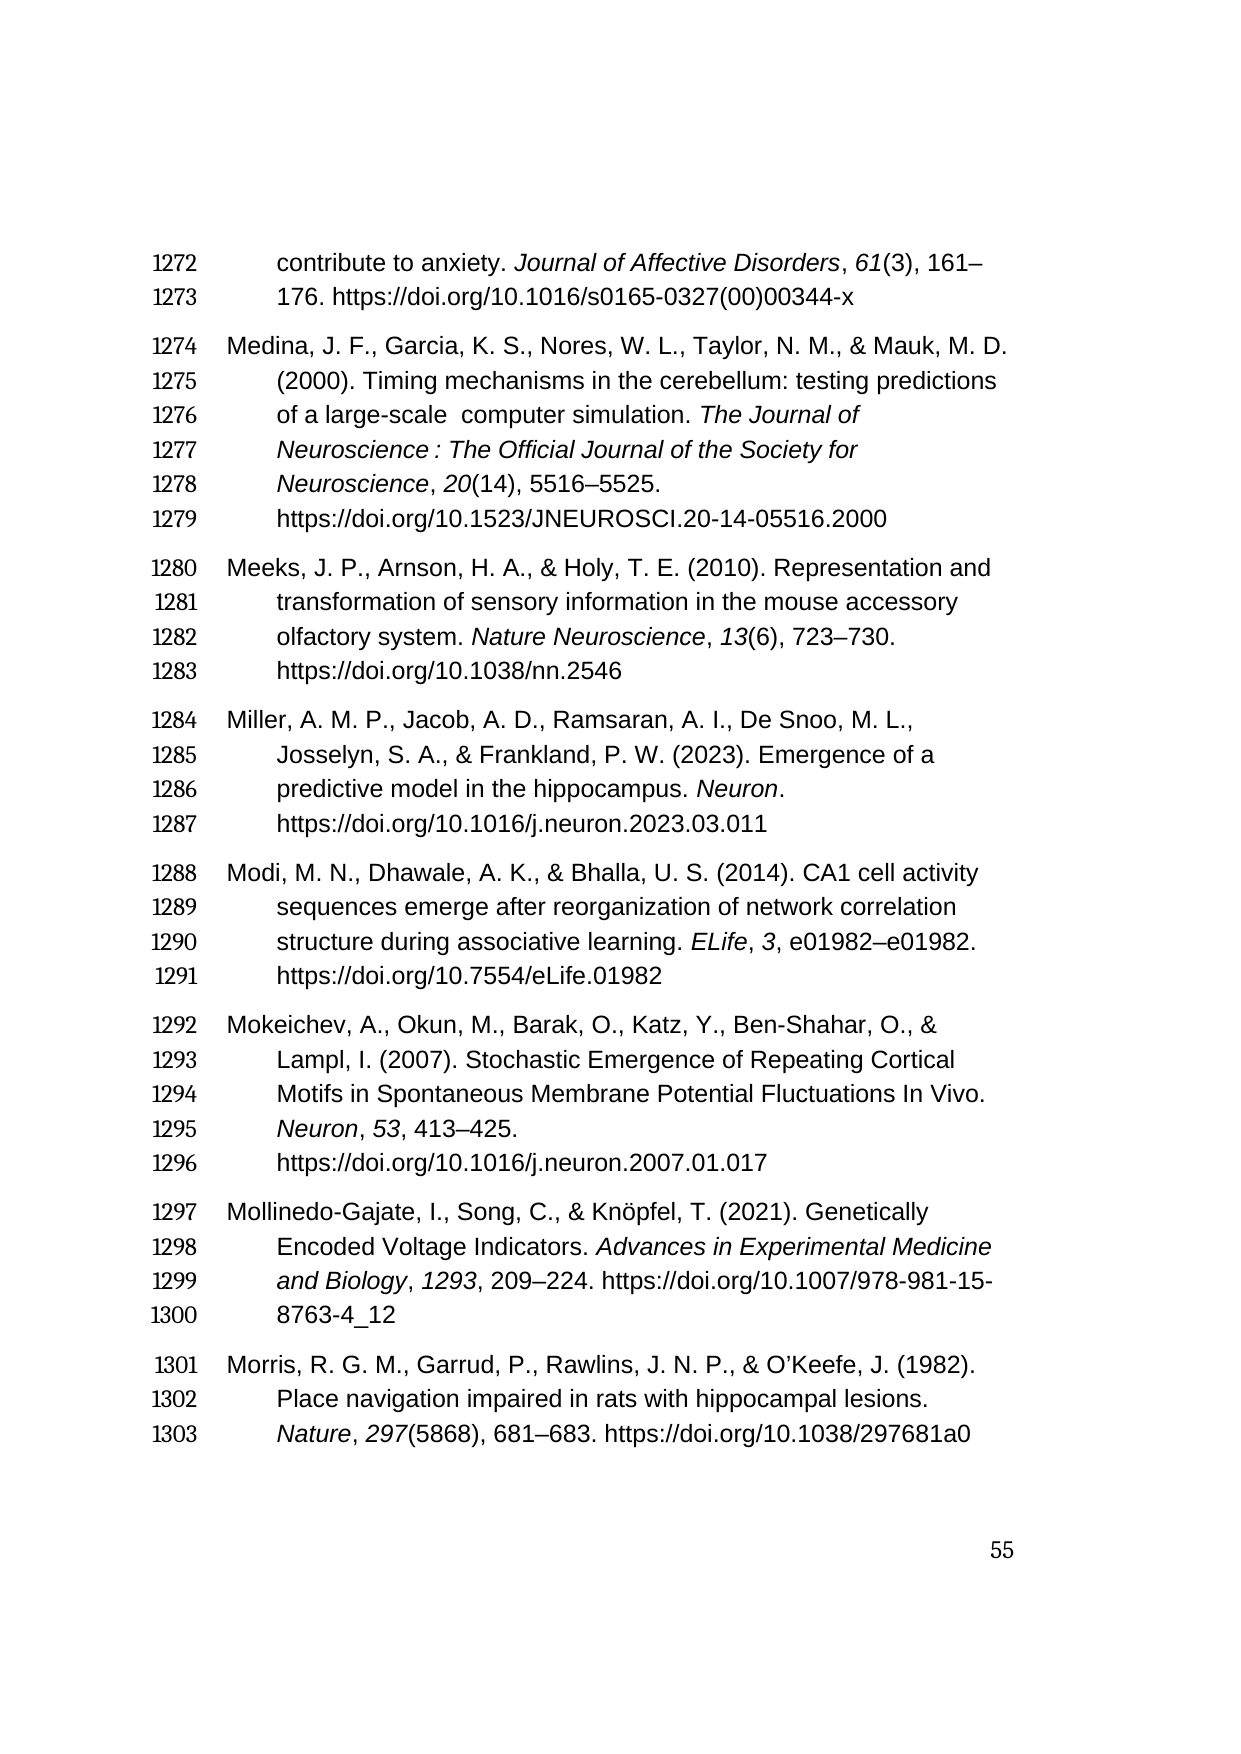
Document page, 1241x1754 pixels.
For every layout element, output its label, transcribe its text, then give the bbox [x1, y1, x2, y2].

text Meeks, J. P., Arnson, H. A., & Holy, T. E. (2010). Representation and transformation of sensory information in the mouse accessory olfactory system. Nature Neuroscience, 13(6), 723–730. https://doi.org/10.1038/nn.2546 [226, 553, 1014, 685]
text Miller, A. M. P., Jacob, A. D., Ramsaran, A. I., De Snoo, M. L., Josselyn, S. A., & Frankland, P. W. (2023). Emergence of a predictive model in the hippocampus. Neuron. https://doi.org/10.1016/j.neuron.2023.03.011 [226, 705, 1014, 837]
text contribute to anxiety. Journal of Affective Disorders, 61(3), 161–176. https://doi.org/10.1016/s0165-0327(00)00344-x [226, 248, 1014, 311]
text Mollinedo-Gajate, I., Song, C., & Knöpfel, T. (2021). Genetically Encoded Voltage Indicators. Advances in Experimental Medicine and Biology, 1293, 209–224. https://doi.org/10.1007/978-981-15-8763-4_12 [226, 1197, 1014, 1329]
text Medina, J. F., Garcia, K. S., Nores, W. L., Taylor, N. M., & Mauk, M. D. (2000). Timing mechanisms in the cerebellum: testing predictions of a large-scale computer simulation. The Journal of Neuroscience : The Official Journal of the Society for Neuroscience, 20(14), 5516–5525. https://doi.org/10.1523/JNEUROSCI.20-14-05516.2000 [226, 331, 1014, 532]
text Morris, R. G. M., Garrud, P., Rawlins, J. N. P., & O’Keefe, J. (1982). Place navigation impaired in rats with hippocampal lesions. Nature, 297(5868), 681–683. https://doi.org/10.1038/297681a0 [226, 1349, 1014, 1447]
text Modi, M. N., Dhawale, A. K., & Bhalla, U. S. (2014). CA1 cell activity sequences emerge after reorganization of network correlation structure during associative learning. ELife, 3, e01982–e01982. https://doi.org/10.7554/eLife.01982 [226, 858, 1014, 990]
text Mokeichev, A., Okun, M., Barak, O., Katz, Y., Ben-Shahar, O., & Lampl, I. (2007). Stochastic Emergence of Repeating Cortical Motifs in Spontaneous Membrane Potential Fluctuations In Vivo. Neuron, 53, 413–425. https://doi.org/10.1016/j.neuron.2007.01.017 [226, 1010, 1014, 1177]
